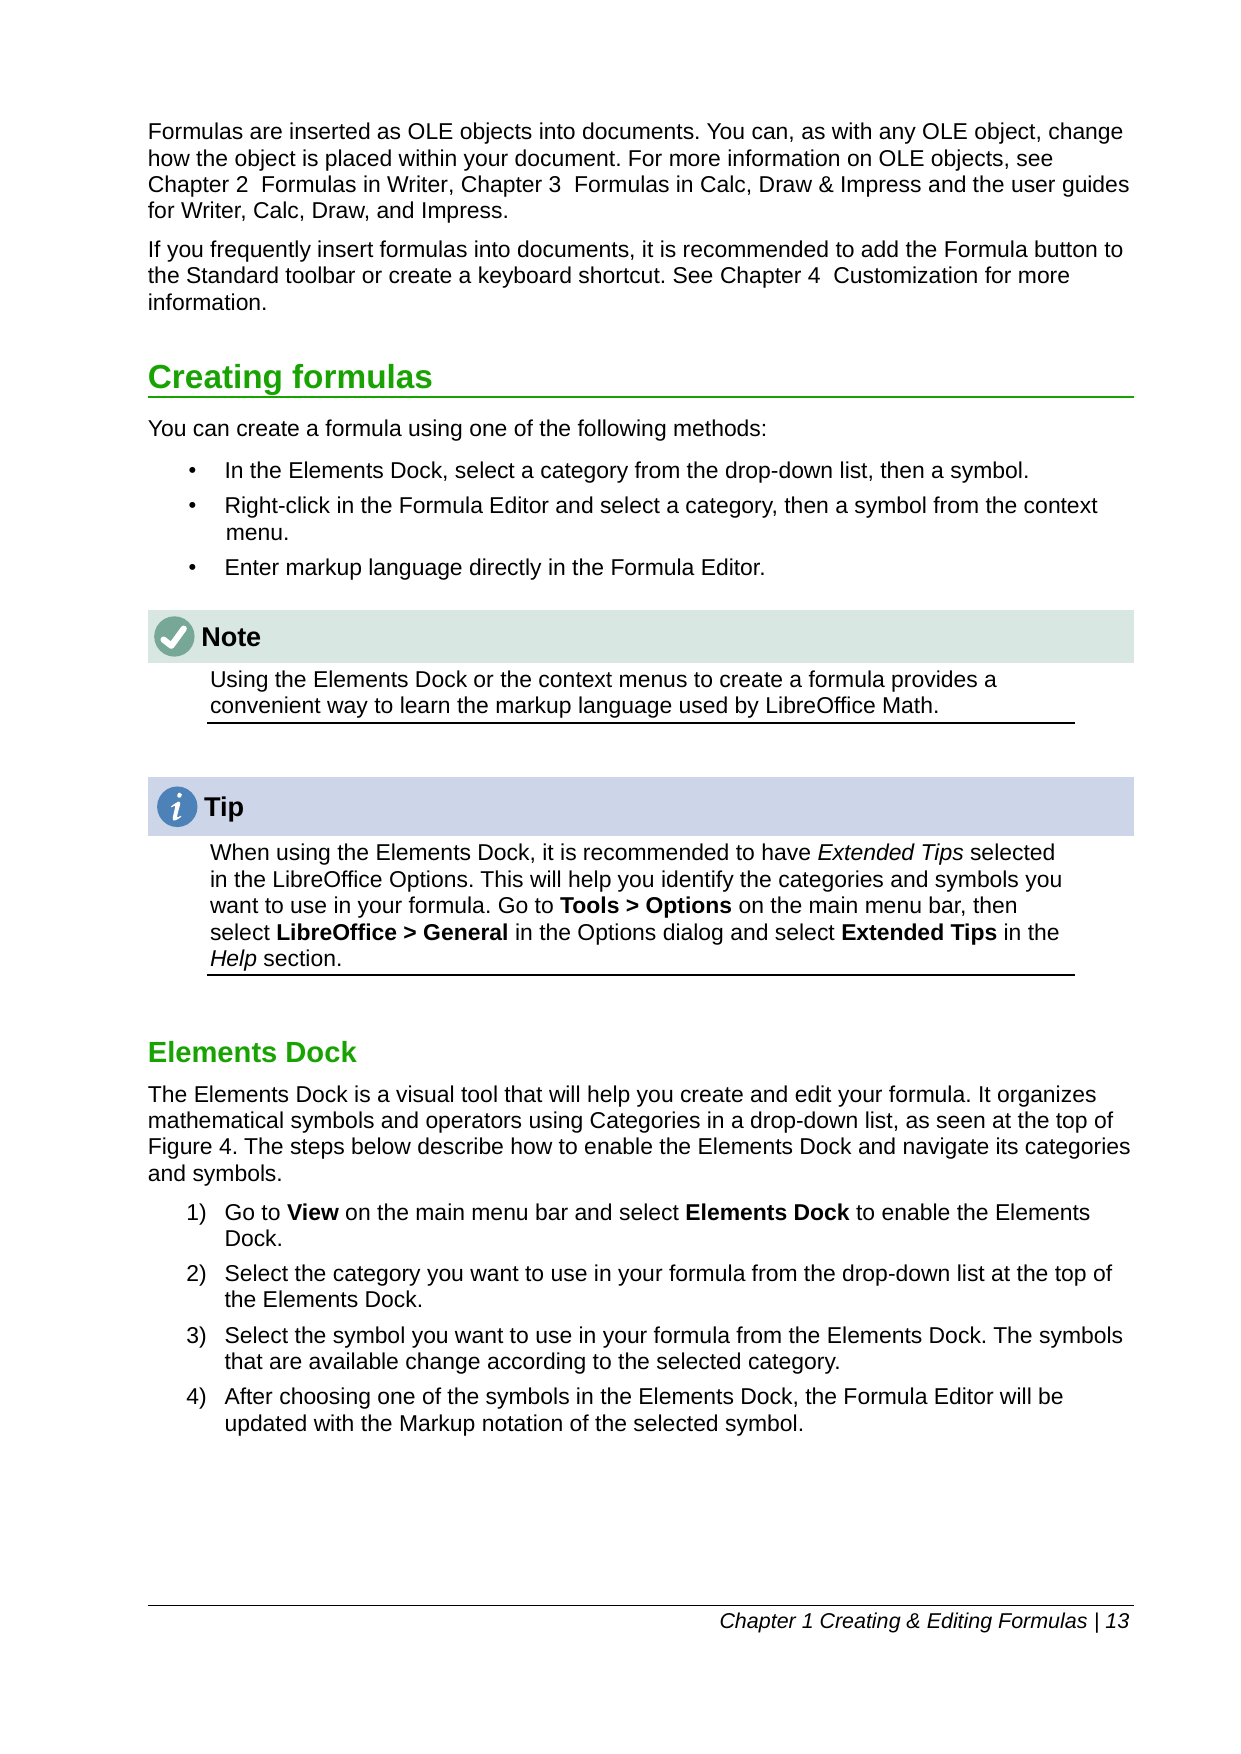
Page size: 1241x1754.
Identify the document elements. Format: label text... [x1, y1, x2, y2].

text Formulas are inserted as OLE objects into documents. You can, as with any OLE object, change how the object is placed within your document. For more information on OLE objects, see Chapter 2 Formulas in Writer, Chapter 3 Formulas in Calc, Draw & Impress and the user guides for Writer, Calc, Draw, and Impress. [148, 118, 1134, 223]
text If you frequently insert formulas into documents, it is recommended to add the Formula button to the Standard toolbar or create a keyboard shortcut. See Chapter 4 Customization for more information. [148, 236, 1134, 315]
list Select the category you want to use in your formula from the drop-down list at the top of the Elements Dock. [207, 1260, 1134, 1313]
list Select the symbol you want to use in your formula from the Elements Dock. The symbols that are available change according to the selected category. [207, 1322, 1134, 1374]
text You can create a formula using one of the following methods: [148, 415, 1134, 442]
text When using the Elements Dock, it is recommended to have Extended Tips selected in the LibreOffice Options. This will help you identify the categories and symbols you want to use in your formula. Go to Tools > Options on the main menu bar, then select LibreOffice > General in the Options dialog and select Extended Tips in the Help section. [207, 836, 1075, 974]
list After choosing one of the symbols in the Elements Dock, the Formula Editor will be updated with the Markup notation of the selected symbol. [207, 1383, 1134, 1436]
subtitle Note [148, 610, 1134, 663]
subtitle Elements Dock [148, 1035, 1134, 1069]
text The Elements Dock is a visual tool that will help you create and edit your formula. It organizes mathematical symbols and operators using Categories in a drop-down list, as seen at the top of Figure 4. The steps below describe how to enable the Elements Dock and navigate its categories and symbols. [148, 1081, 1134, 1186]
subtitle Tip [148, 777, 1134, 836]
list In the Elements Dock, select a category from the drop-down list, then a symbol. [185, 454, 1134, 483]
text Using the Elements Dock or the context menus to create a formula provides a convenient way to learn the markup language used by LibreOffice Math. [207, 663, 1075, 722]
list Go to View on the main menu bar and select Elements Dock to enable the Elements Dock. [207, 1198, 1134, 1251]
subtitle Creating formulas [148, 357, 1134, 396]
list Enter markup language directly in the Formula Editor. [185, 551, 1134, 583]
list Right-click in the Formula Editor and select a category, then a symbol from the context menu. [185, 489, 1134, 545]
